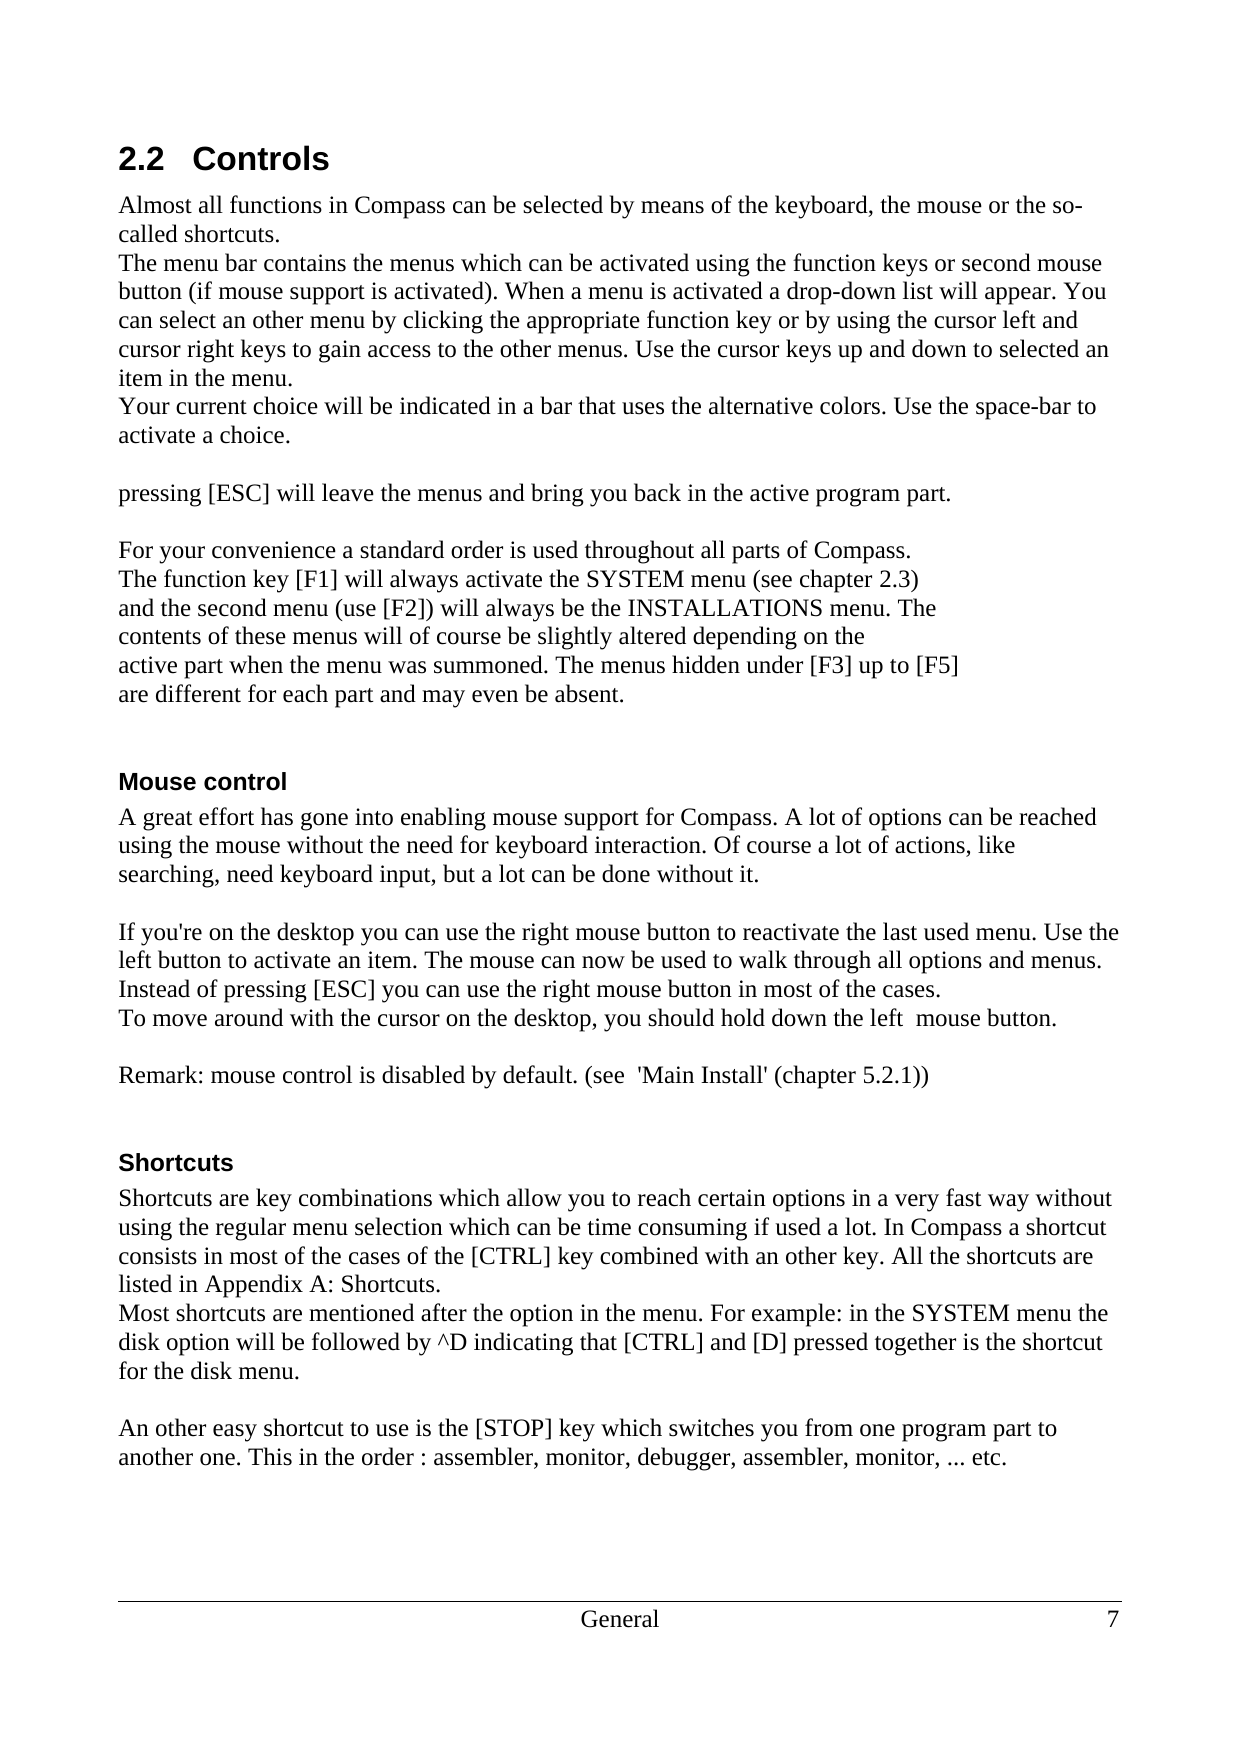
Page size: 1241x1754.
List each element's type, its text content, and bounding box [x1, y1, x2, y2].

text pressing [ESC] will leave the menus and bring you back in the active program part. [118, 478, 1122, 506]
text Your current choice will be indicated in a bar that uses the alternative colors. Use the space-bar to activate a choice. [118, 391, 1122, 449]
text To move around with the cursor on the desktop, you should hold down the left mouse button. [118, 1003, 1122, 1032]
text Shortcuts are key combinations which allow you to reach certain options in a very fast way without using the regular menu selection which can be time consuming if used a lot. In Compass a shortcut consists in most of the cases of the [CTRL] key combined with an other key. All the shortcuts are listed in Appendix A: Shortcuts. [118, 1183, 1122, 1298]
text An other easy shortcut to use is the [STOP] key which switches you from one program part to another one. This in the order : assembler, monitor, debugger, assembler, monitor, ... etc. [118, 1413, 1122, 1471]
subtitle Mouse control [118, 767, 1122, 795]
text For your convenience a standard order is used throughout all parts of Compass. [118, 535, 1122, 564]
text and the second menu (use [F2]) will always be the INSTALLATIONS menu. The [118, 593, 1122, 621]
text The function key [F1] will always activate the SYSTEM menu (see chapter 2.3) [118, 564, 1122, 593]
text Almost all functions in Compass can be selected by means of the keyboard, the mouse or the so-called shortcuts. [118, 190, 1122, 248]
text Remark: mouse control is disabled by default. (see 'Main Install' (chapter 5.2.1)) [118, 1060, 1122, 1089]
text Most shortcuts are mentioned after the option in the menu. For example: in the SYSTEM menu the disk option will be followed by ^D indicating that [CTRL] and [D] pressed together is the shortcut for the disk menu. [118, 1298, 1122, 1384]
text If you're on the desktop you can use the right mouse button to reactivate the last used menu. Use the left button to activate an item. The mouse can now be used to walk through all options and menus. Instead of pressing [ESC] you can use the right mouse button in most of the cases. [118, 917, 1122, 1003]
text contents of these menus will of course be slightly altered depending on the [118, 621, 1122, 650]
text active part when the menu was summoned. The menus hidden under [F3] up to [F5] [118, 650, 1122, 679]
subtitle Shortcuts [118, 1148, 1122, 1177]
text The menu bar contains the menus which can be activated using the function keys or second mouse button (if mouse support is activated). When a menu is activated a drop-down list will appear. You can select an other menu by clicking the appropriate function key or by using the cursor left and cursor right keys to gain access to the other menus. Use the cursor keys up and down to selected an item in the menu. [118, 248, 1122, 391]
text are different for each part and may even be absent. [118, 679, 1122, 708]
text A great effort has gone into enabling mouse support for Compass. A lot of options can be reached using the mouse without the need for keyboard interaction. Of course a lot of actions, like searching, need keyboard input, but a lot can be done without it. [118, 802, 1122, 888]
subtitle Controls [118, 139, 1122, 178]
